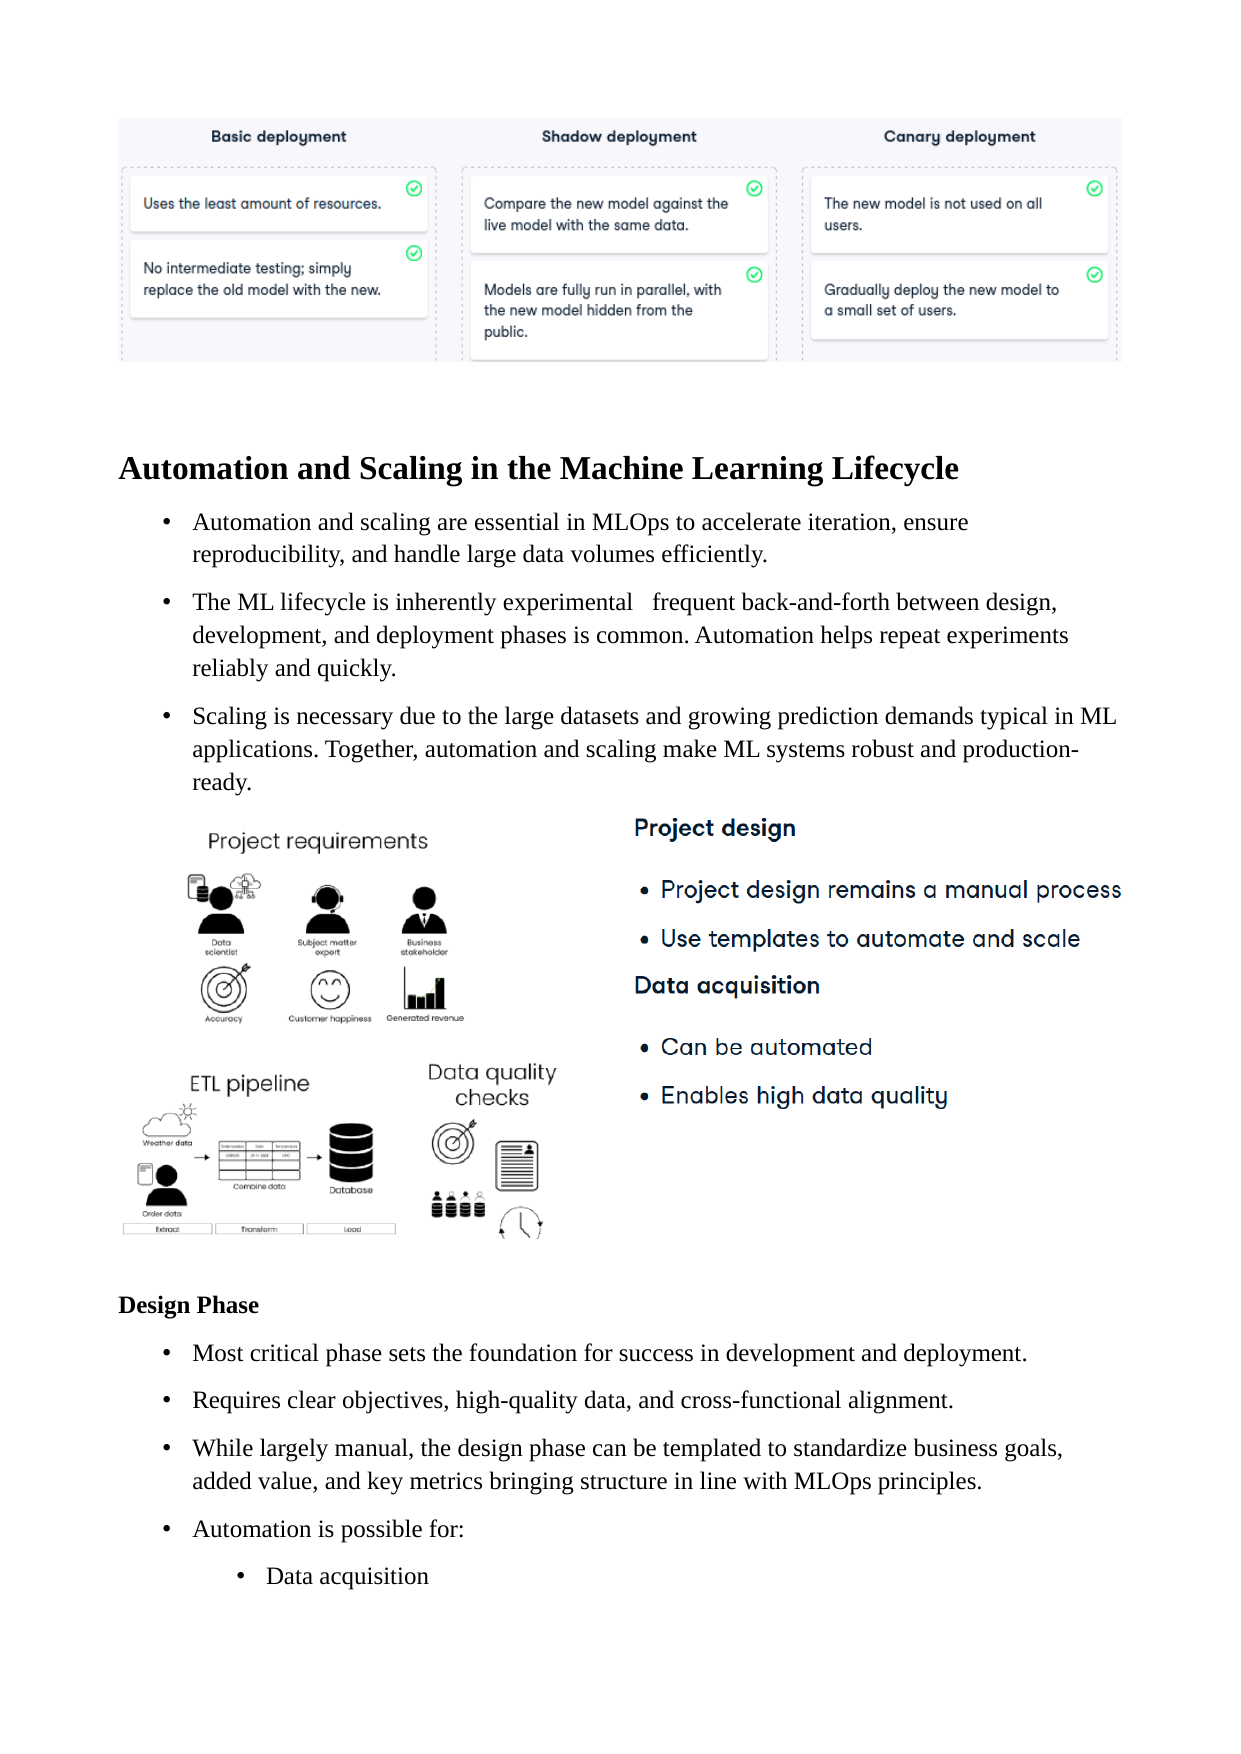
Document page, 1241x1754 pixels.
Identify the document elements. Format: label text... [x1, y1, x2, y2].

list Scaling is necessary due to the large datasets and growing prediction demands typical in ML applications. Together, automation and scaling make ML systems robust and production-ready. [162, 701, 1122, 796]
list Requires clear objectives, high-quality data, and cross-functional alignment. [162, 1385, 1122, 1414]
list Data acquisition [236, 1561, 1122, 1590]
list Automation and scaling are essential in MLOps to accelerate iteration, ensure reproducibility, and handle large data volumes efficiently. [162, 507, 1122, 568]
list The ML lifecycle is inherently experimental frequent back-and-forth between design, development, and deployment phases is common. Automation helps repeat experiments reliably and quickly. [162, 587, 1122, 682]
list Automation is possible for: [162, 1514, 1122, 1542]
text Automation and Scaling in the Machine Learning Lifecycle [118, 448, 1122, 486]
text Design Phase [118, 1290, 1122, 1319]
picture [118, 118, 1123, 362]
list Most critical phase sets the foundation for success in development and deployment. [162, 1338, 1122, 1367]
picture [118, 814, 1123, 1239]
list While largely manual, the design phase can be templated to standardize business goals, added value, and key metrics bringing structure in line with MLOps principles. [162, 1433, 1122, 1495]
